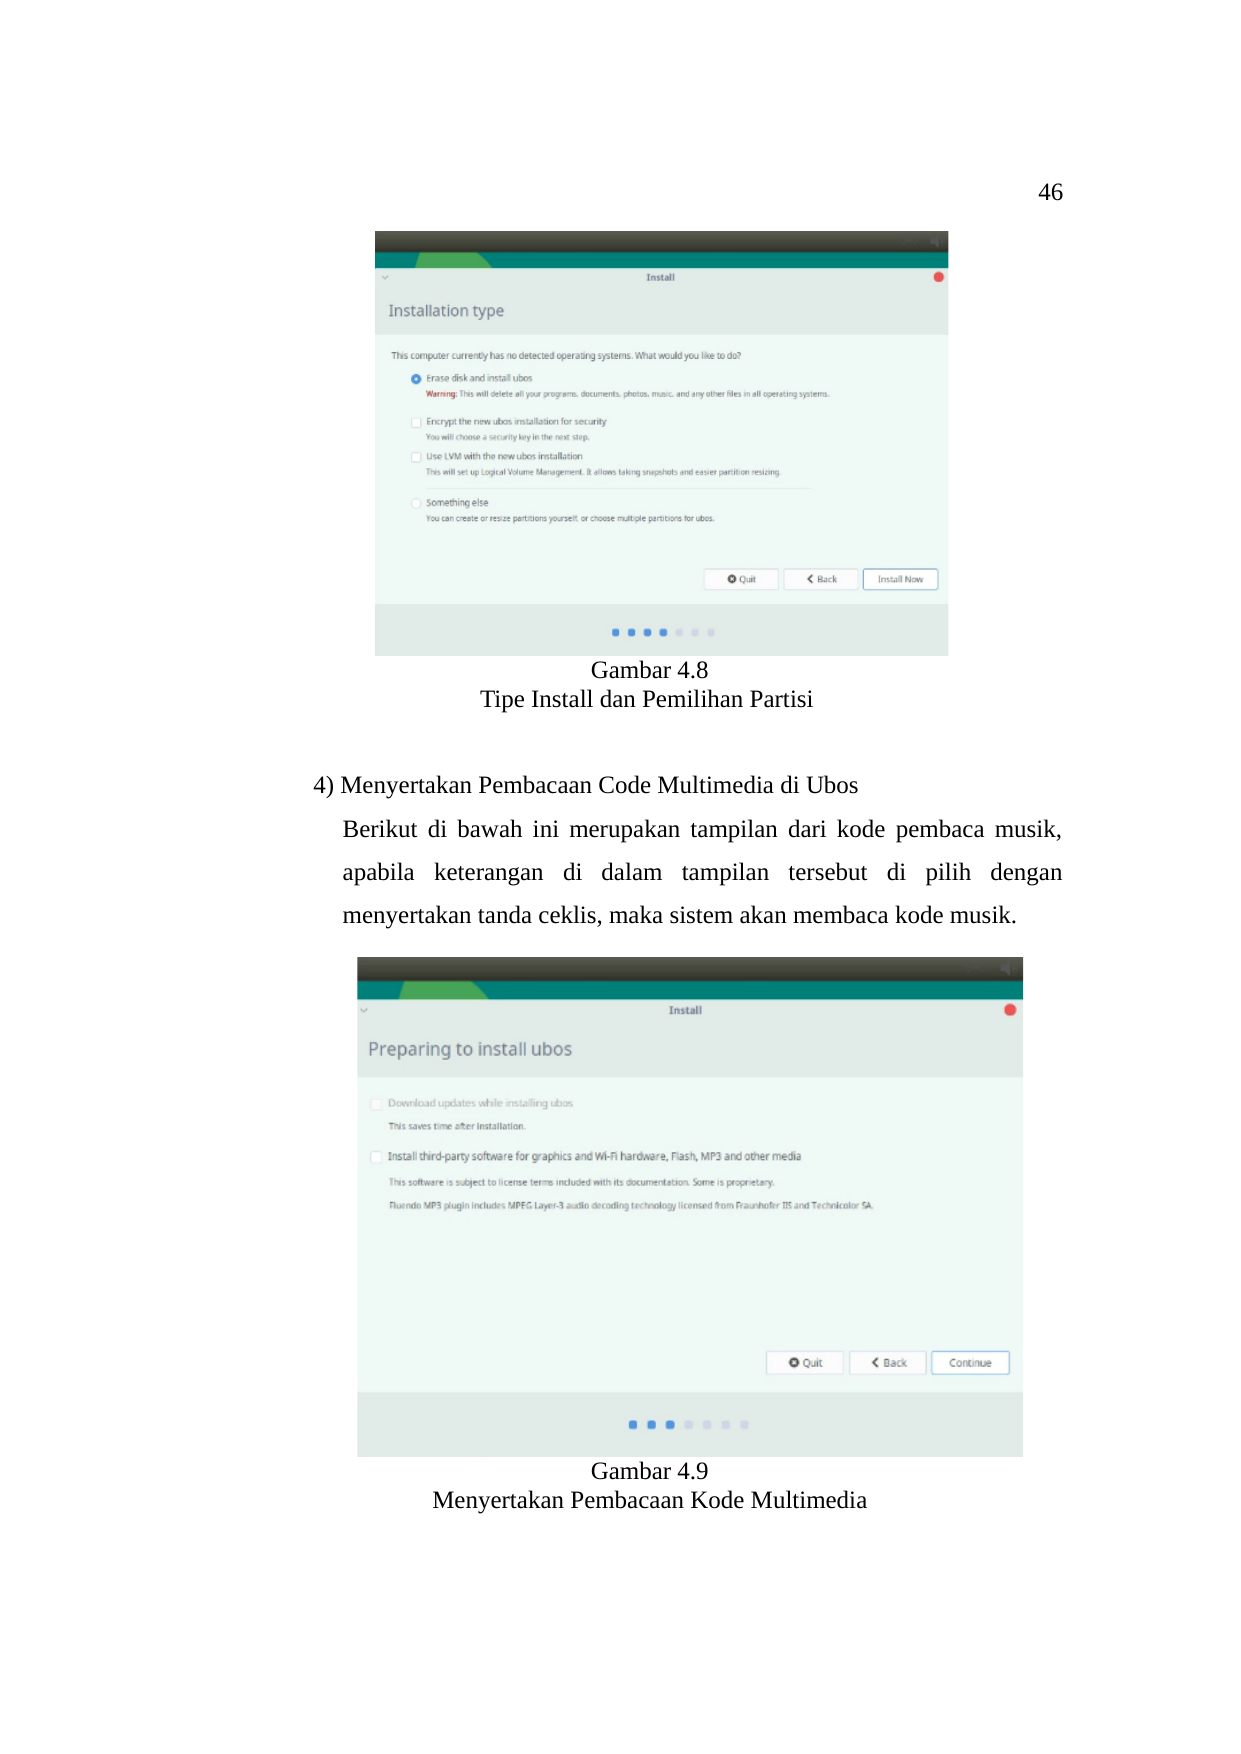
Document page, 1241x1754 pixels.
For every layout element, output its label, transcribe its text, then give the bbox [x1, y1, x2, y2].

text Berikut di bawah ini merupakan tampilan dari kode pembaca musik, apabila keterangan di dalam tampilan tersebut di pilih dengan menyertakan tanda ceklis, maka sistem akan membaca kode musik. [342, 814, 1063, 929]
text 4) Menyertakan Pembacaan Code Multimedia di Ubos [313, 771, 1063, 799]
text Gambar 4.8 [236, 236, 1063, 684]
picture [375, 231, 949, 656]
text Tipe Install dan Pemilihan Partisi [236, 684, 1063, 713]
text Gambar 4.9 [236, 943, 1063, 1485]
picture [357, 957, 1024, 1457]
text Menyertakan Pembacaan Kode Multimedia [236, 1485, 1063, 1513]
